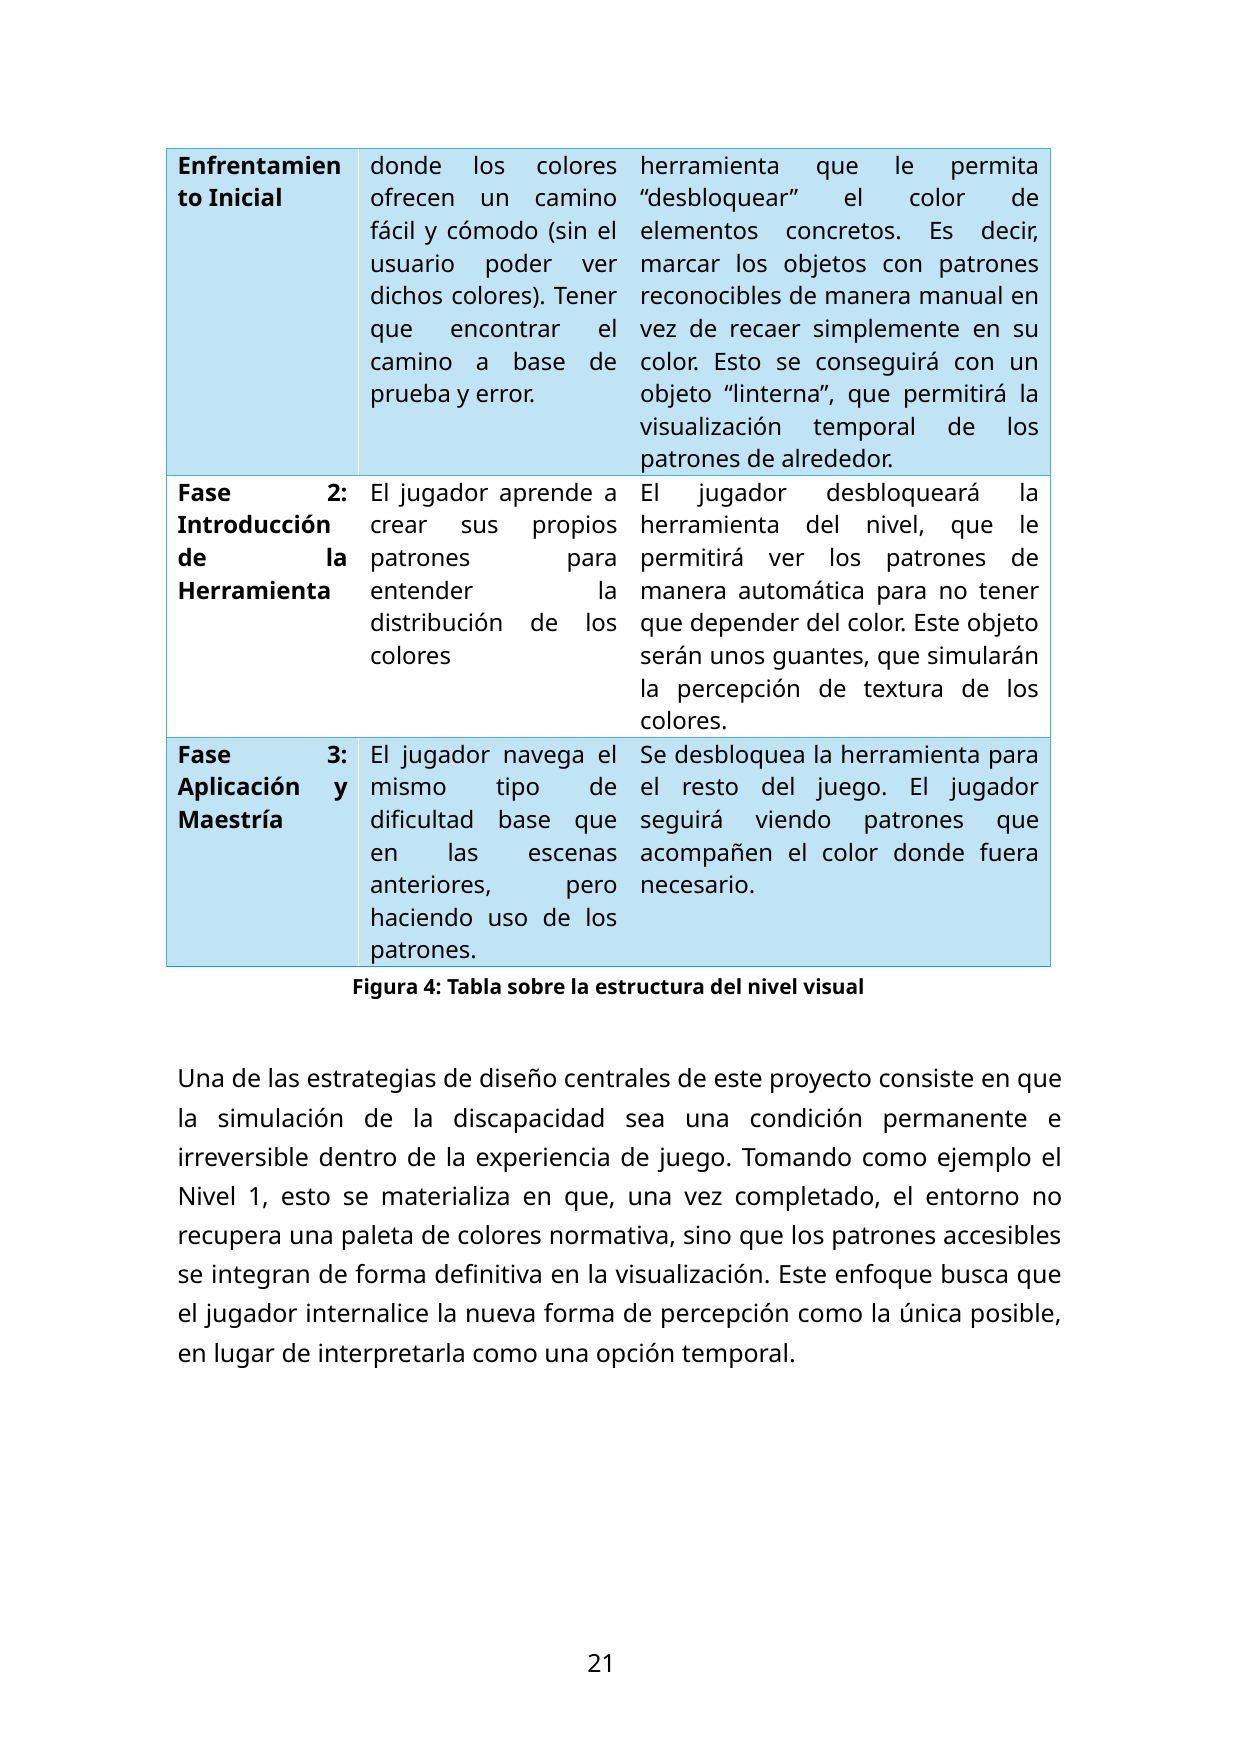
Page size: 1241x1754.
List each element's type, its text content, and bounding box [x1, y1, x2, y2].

table_cell Enfrentamiento Inicial [167, 149, 358, 475]
table_cell herramienta que le permita “desbloquear” el color de elementos concretos. Es decir, marcar los objetos con patrones reconocibles de manera manual en vez de recaer simplemente en su color. Esto se conseguirá con un objeto “linterna”, que permitirá la visualización temporal de los patrones de alrededor. [629, 149, 1050, 475]
table_cell El jugador aprende a crear sus propios patrones para entender la distribución de los colores [359, 476, 629, 737]
table_cell donde los colores ofrecen un camino fácil y cómodo (sin el usuario poder ver dichos colores). Tener que encontrar el camino a base de prueba y error. [359, 149, 629, 475]
text Una de las estrategias de diseño centrales de este proyecto consiste en que la simulación de la discapacidad sea una condición permanente e irreversible dentro de la experiencia de juego. Tomando como ejemplo el Nivel 1, esto se materializa en que, una vez completado, el entorno no recupera una paleta de colores normativa, sino que los patrones accesibles se integran de forma definitiva en la visualización. Este enfoque busca que el jugador internalice la nueva forma de percepción como la única posible, en lugar de interpretarla como una opción temporal. [177, 1061, 1063, 1369]
table_cell El jugador desbloqueará la herramienta del nivel, que le permitirá ver los patrones de manera automática para no tener que depender del color. Este objeto serán unos guantes, que simularán la percepción de textura de los colores. [629, 476, 1050, 737]
table_cell Fase 2: Introducción de la Herramienta [167, 476, 358, 737]
table_cell Figura 4: Tabla sobre la estructura del nivel visual [166, 967, 1051, 1005]
table_cell Se desbloquea la herramienta para el resto del juego. El jugador seguirá viendo patrones que acompañen el color donde fuera necesario. [629, 738, 1050, 966]
table_cell El jugador navega el mismo tipo de dificultad base que en las escenas anteriores, pero haciendo uso de los patrones. [359, 738, 629, 966]
table_cell Fase 3: Aplicación y Maestría [167, 738, 358, 966]
